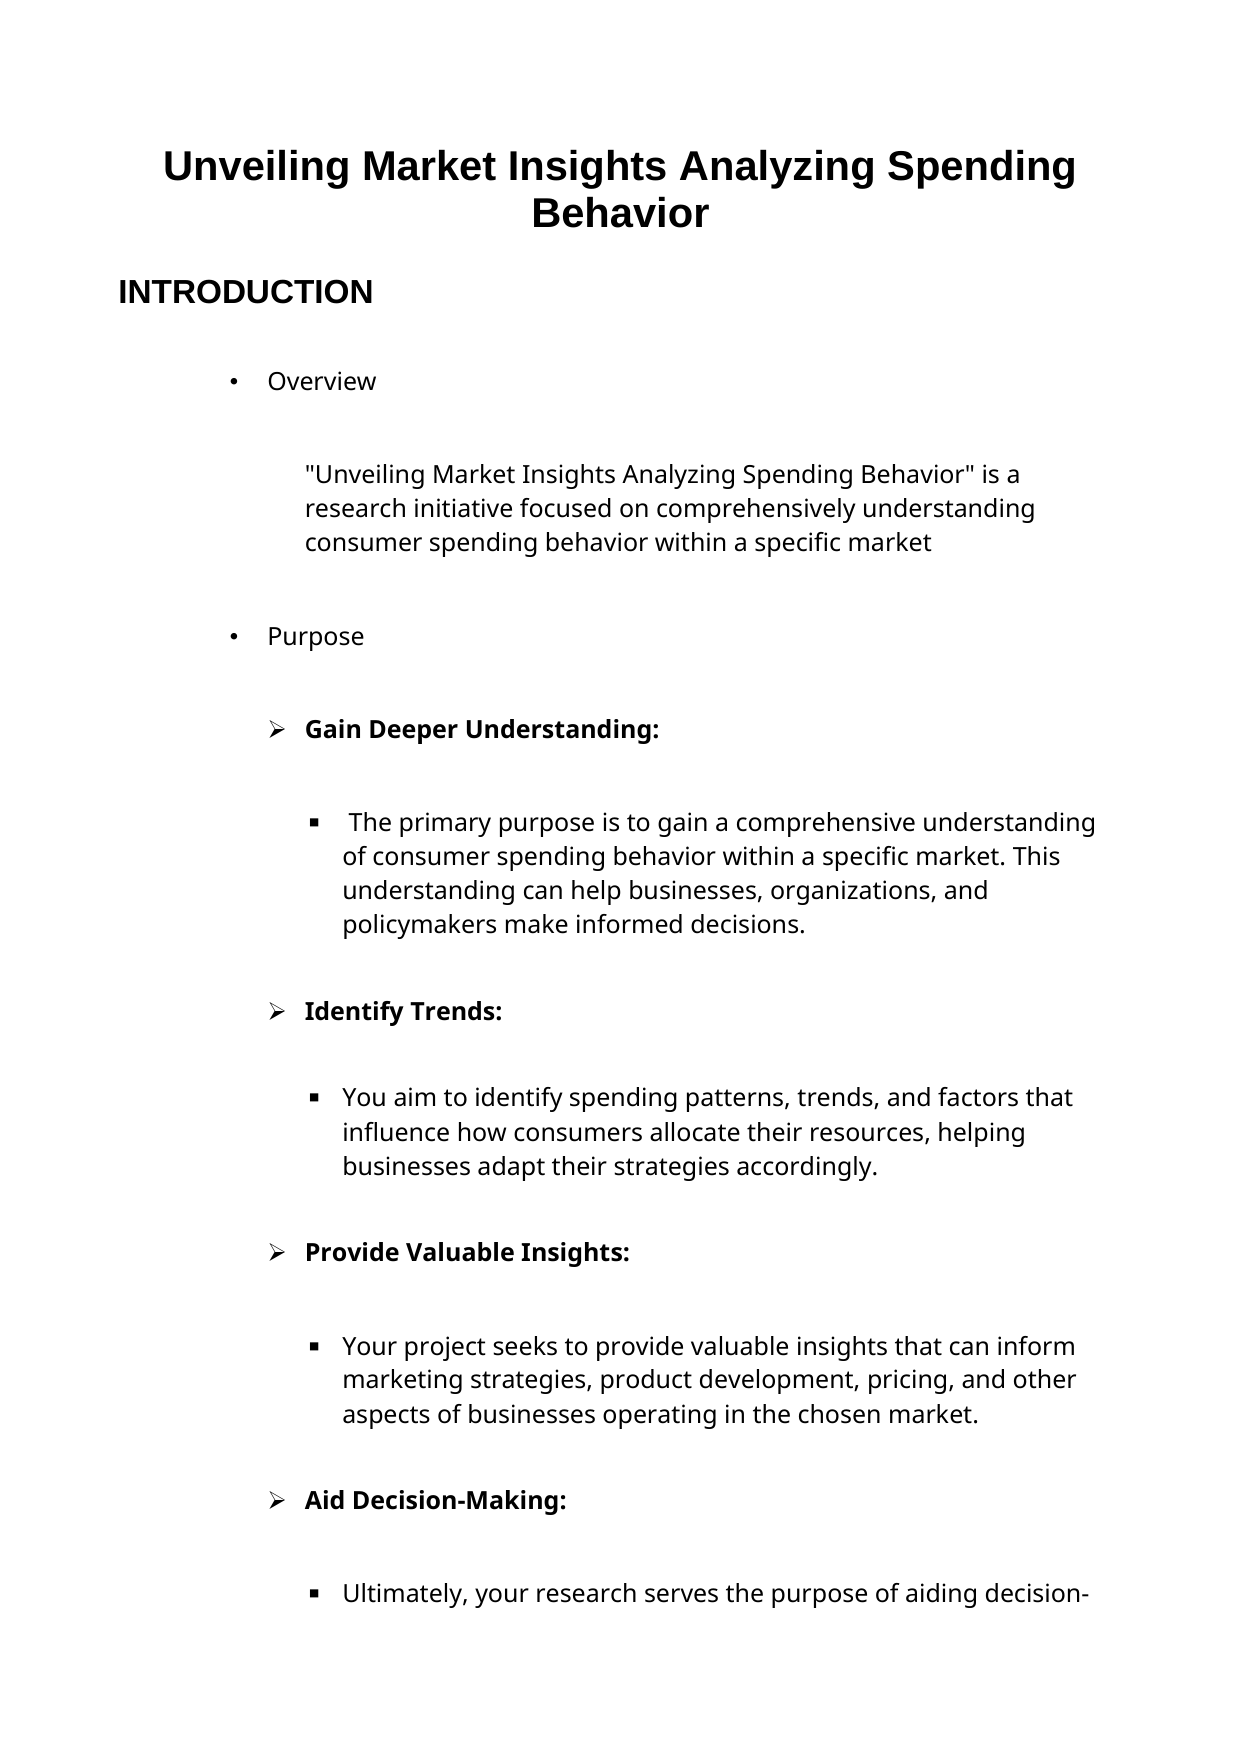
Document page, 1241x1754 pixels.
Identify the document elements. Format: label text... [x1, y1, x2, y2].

list "Unveiling Market Insights Analyzing Spending Behavior" is a research initiative focused on comprehensively understanding consumer spending behavior within a specific market [267, 457, 1122, 559]
list Ultimately, your research serves the purpose of aiding decision- [304, 1576, 1122, 1610]
list Purpose [229, 618, 1122, 652]
list Your project seeks to provide valuable insights that can inform marketing strategies, product development, pricing, and other aspects of businesses operating in the chosen market. [304, 1328, 1122, 1430]
list Gain Deeper Understanding: [267, 711, 1122, 745]
title Unveiling Market Insights Analyzing Spending Behavior [118, 143, 1122, 236]
list Overview [229, 364, 1122, 398]
list Provide Valuable Insights: [267, 1235, 1122, 1269]
list You aim to identify spending patterns, trends, and factors that influence how consumers allocate their resources, helping businesses adapt their strategies accordingly. [304, 1080, 1122, 1182]
list The primary purpose is to gain a comprehensive understanding of consumer spending behavior within a specific market. This understanding can help businesses, organizations, and policymakers make informed decisions. [304, 804, 1122, 941]
list Aid Decision-Making: [267, 1483, 1122, 1517]
list Identify Trends: [267, 993, 1122, 1027]
subtitle INTRODUCTION [118, 274, 1122, 311]
